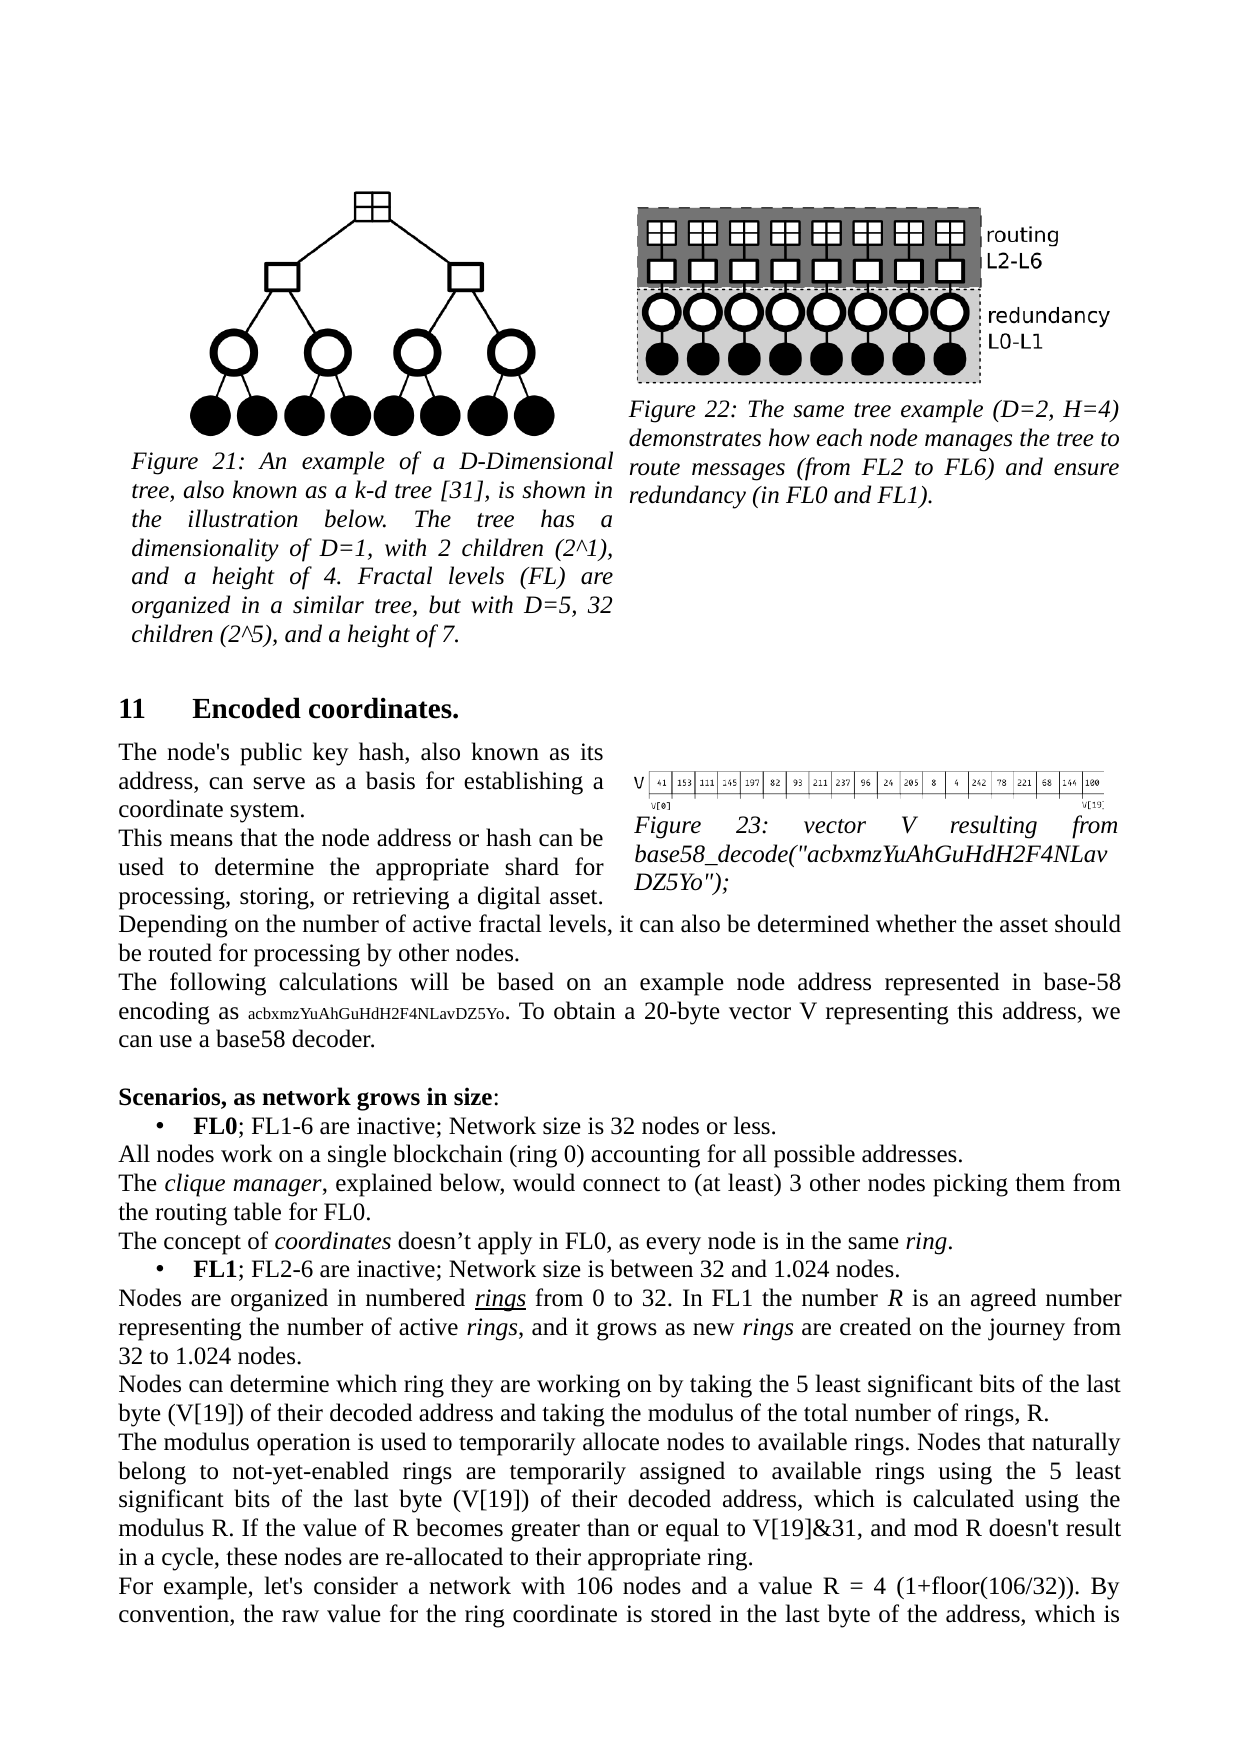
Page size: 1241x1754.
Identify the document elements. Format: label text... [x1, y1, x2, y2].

list FL0; FL1-6 are inactive; Network size is 32 nodes or less. [156, 1111, 1122, 1139]
text For example, let's consider a network with 106 nodes and a value R = 4 (1+floor(106/32)). By convention, the raw value for the ring coordinate is stored in the last byte of the address, which is [118, 1571, 1122, 1628]
picture [179, 180, 566, 447]
picture [628, 201, 1120, 394]
text The clique manager, explained below, would connect to (at least) 3 other nodes picking them from the routing table for FL0. [118, 1168, 1122, 1226]
text The concept of coordinates doesn’t apply in FL0, as every node is in the same ring. [118, 1226, 1122, 1254]
subtitle Encoded coordinates. [118, 691, 1122, 724]
text Figure 23: vector V resulting from base58_decode("acbxmzYuAhGuHdH2F4NLavDZ5Yo"); [634, 760, 1119, 896]
text Nodes can determine which ring they are working on by taking the 5 least significant bits of the last byte (V[19]) of their decoded address and taking the modulus of the total number of rings, R. [118, 1369, 1122, 1427]
picture [634, 760, 1104, 810]
text All nodes work on a single blockchain (ring 0) accounting for all possible addresses. [118, 1139, 1122, 1168]
text Nodes are organized in numbered rings from 0 to 32. In FL1 the number R is an agreed number representing the number of active rings, and it grows as new rings are created on the journey from 32 to 1.024 nodes. [118, 1283, 1122, 1369]
text Figure 21: The same tree example (D=2, H=4) demonstrates how each node manages the tree to route messages (from FL2 to FL6) and ensure redundancy (in FL0 and FL1). [628, 394, 1120, 509]
text Scenarios, as network grows in size: [118, 1082, 1122, 1111]
text The following calculations will be based on an example node address represented in base-58 encoding as acbxmzYuAhGuHdH2F4NLavDZ5Yo. To obtain a 20-byte vector V representing this address, we can use a base58 decoder. [118, 967, 1122, 1053]
text The node's public key hash, also known as its address, can serve as a basis for establishing a coordinate system. [118, 737, 1122, 823]
text The modulus operation is used to temporarily allocate nodes to available rings. Nodes that naturally belong to not-yet-enabled rings are temporarily assigned to available rings using the 5 least significant bits of the last byte (V[19]) of their decoded address, which is calculated using the modulus R. If the value of R becomes greater than or equal to V[19]&31, and mod R doesn't result in a cycle, these nodes are re-allocated to their appropriate ring. [118, 1427, 1122, 1571]
list FL1; FL2-6 are inactive; Network size is between 32 and 1.024 nodes. [156, 1254, 1122, 1283]
text Figure 20: An example of a D-Dimensional tree, also known as a k-d tree [31], is shown in the illustration below. The tree has a dimensionality of D=1, with 2 children (2^1), and a height of 4. Fractal levels (FL) are organized in a similar tree, but with D=5, 32 children (2^5), and a height of 7. [131, 180, 614, 648]
text This means that the node address or hash can be used to determine the appropriate shard for processing, storing, or retrieving a digital asset. Depending on the number of active fractal levels, it can also be determined whether the asset should be routed for processing by other nodes. [118, 823, 1122, 967]
